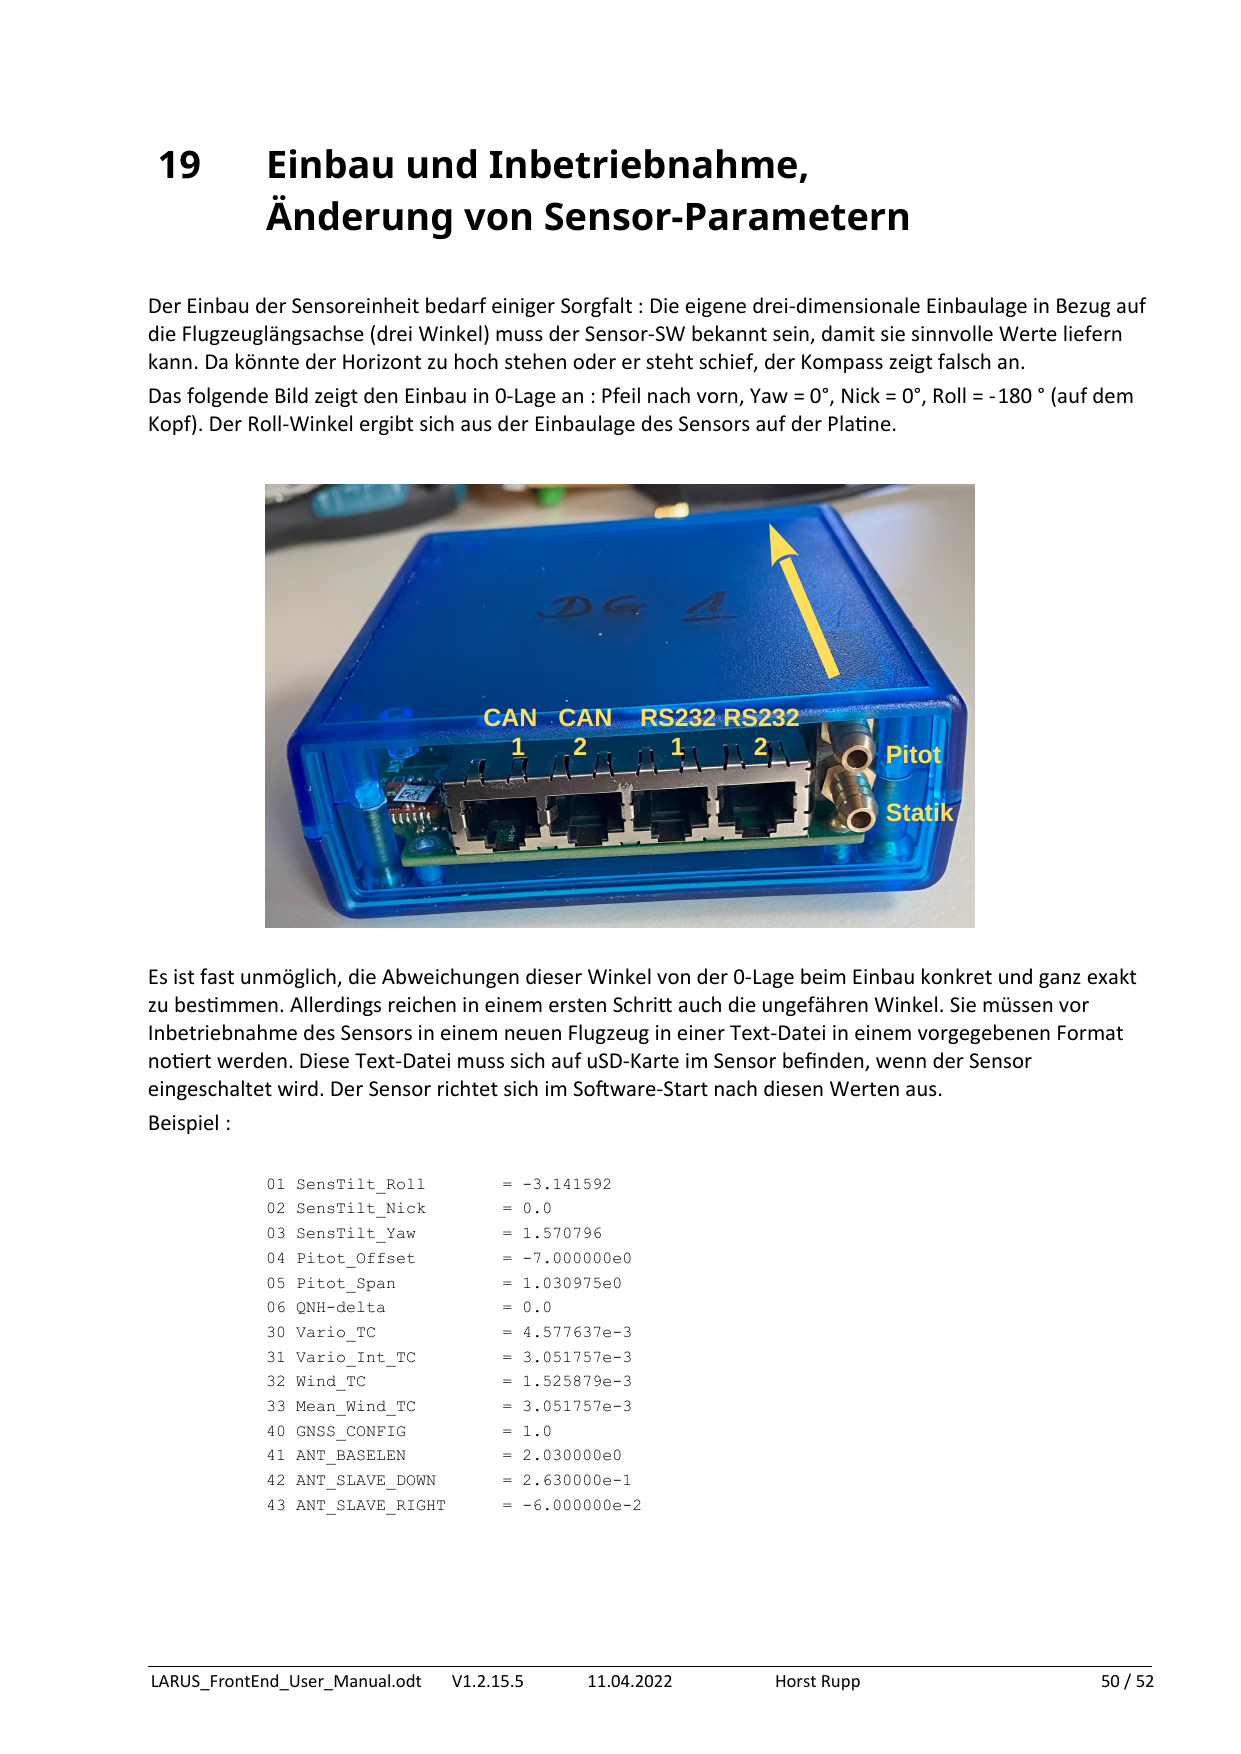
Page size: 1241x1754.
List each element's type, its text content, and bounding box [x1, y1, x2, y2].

text Beispiel : [148, 1108, 1152, 1136]
text 06 QNH-delta = 0.0 [266, 1299, 1152, 1318]
text 04 Pitot_Offset = -7.000000e0 [266, 1249, 1152, 1268]
text 31 Vario_Int_TC = 3.051757e-3 [266, 1348, 1152, 1367]
text 43 ANT_SLAVE_RIGHT = -6.000000e-2 [266, 1496, 1152, 1515]
text 05 Pitot_Span = 1.030975e0 [266, 1274, 1152, 1293]
text 33 Mean_Wind_TC = 3.051757e-3 [266, 1398, 1152, 1416]
text 41 ANT_BASELEN = 2.030000e0 [266, 1447, 1152, 1466]
text 01 SensTilt_Roll = -3.141592 [266, 1175, 1152, 1194]
text 30 Vario_TC = 4.577637e-3 [266, 1323, 1152, 1342]
text 02 SensTilt_Nick = 0.0 [266, 1200, 1152, 1219]
text 40 GNSS_CONFIG = 1.0 [266, 1422, 1152, 1441]
text 42 ANT_SLAVE_DOWN = 2.630000e-1 [266, 1472, 1152, 1491]
picture [265, 484, 975, 928]
text Das folgende Bild zeigt den Einbau in 0-Lage an : Pfeil nach vorn, Yaw = 0°, Nick = 0°, Roll = -180 ° (auf dem Kopf). Der Roll-Winkel ergibt sich aus der Einbaulage des Sensors auf der Platine. [148, 381, 1152, 437]
text Der Einbau der Sensoreinheit bedarf einiger Sorgfalt : Die eigene drei-dimensionale Einbaulage in Bezug auf die Flugzeuglängsachse (drei Winkel) muss der Sensor-SW bekannt sein, damit sie sinnvolle Werte liefern kann. Da könnte der Horizont zu hoch stehen oder er steht schief, der Kompass zeigt falsch an. [148, 291, 1152, 375]
text Es ist fast unmöglich, die Abweichungen dieser Winkel von der 0-Lage beim Einbau konkret und ganz exakt zu bestimmen. Allerdings reichen in einem ersten Schritt auch die ungefähren Winkel. Sie müssen vor Inbetriebnahme des Sensors in einem neuen Flugzeug in einer Text-Datei in einem vorgegebenen Format notiert werden. Diese Text-Datei muss sich auf uSD-Karte im Sensor befinden, wenn der Sensor eingeschaltet wird. Der Sensor richtet sich im Software-Start nach diesen Werten aus. [148, 962, 1152, 1102]
text 32 Wind_TC = 1.525879e-3 [266, 1373, 1152, 1392]
text 03 SensTilt_Yaw = 1.570796 [266, 1225, 1152, 1244]
subtitle Einbau und Inbetriebnahme, Änderung von Sensor-Parametern [148, 138, 1128, 242]
